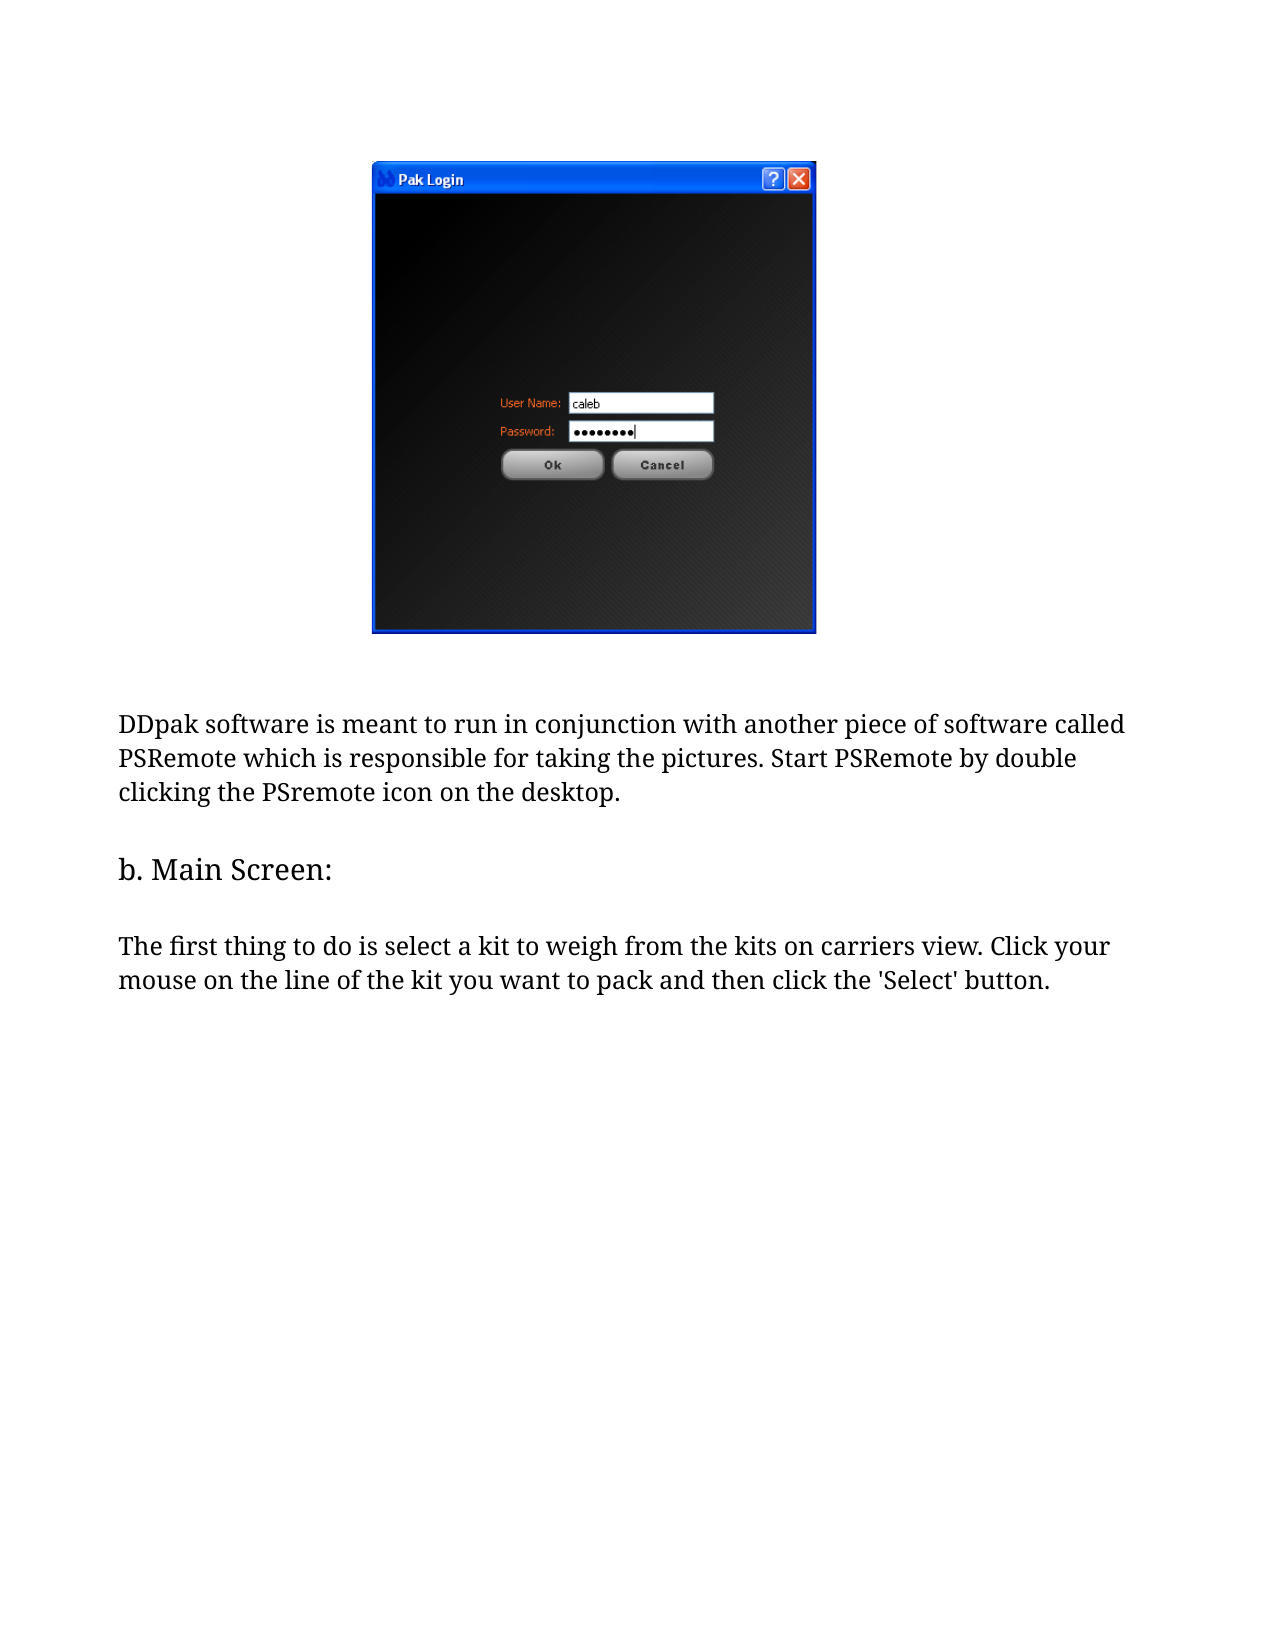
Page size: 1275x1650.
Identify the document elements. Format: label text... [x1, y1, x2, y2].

text b. Main Screen: [118, 849, 1157, 888]
text DDpak software is meant to run in conjunction with another piece of software called PSRemote which is responsible for taking the pictures. Start PSRemote by double clicking the PSremote icon on the desktop. [118, 707, 1157, 809]
picture [371, 161, 817, 634]
text The first thing to do is select a kit to weigh from the kits on carriers view. Click your mouse on the line of the kit you want to pack and then click the 'Select' button. [118, 928, 1157, 996]
